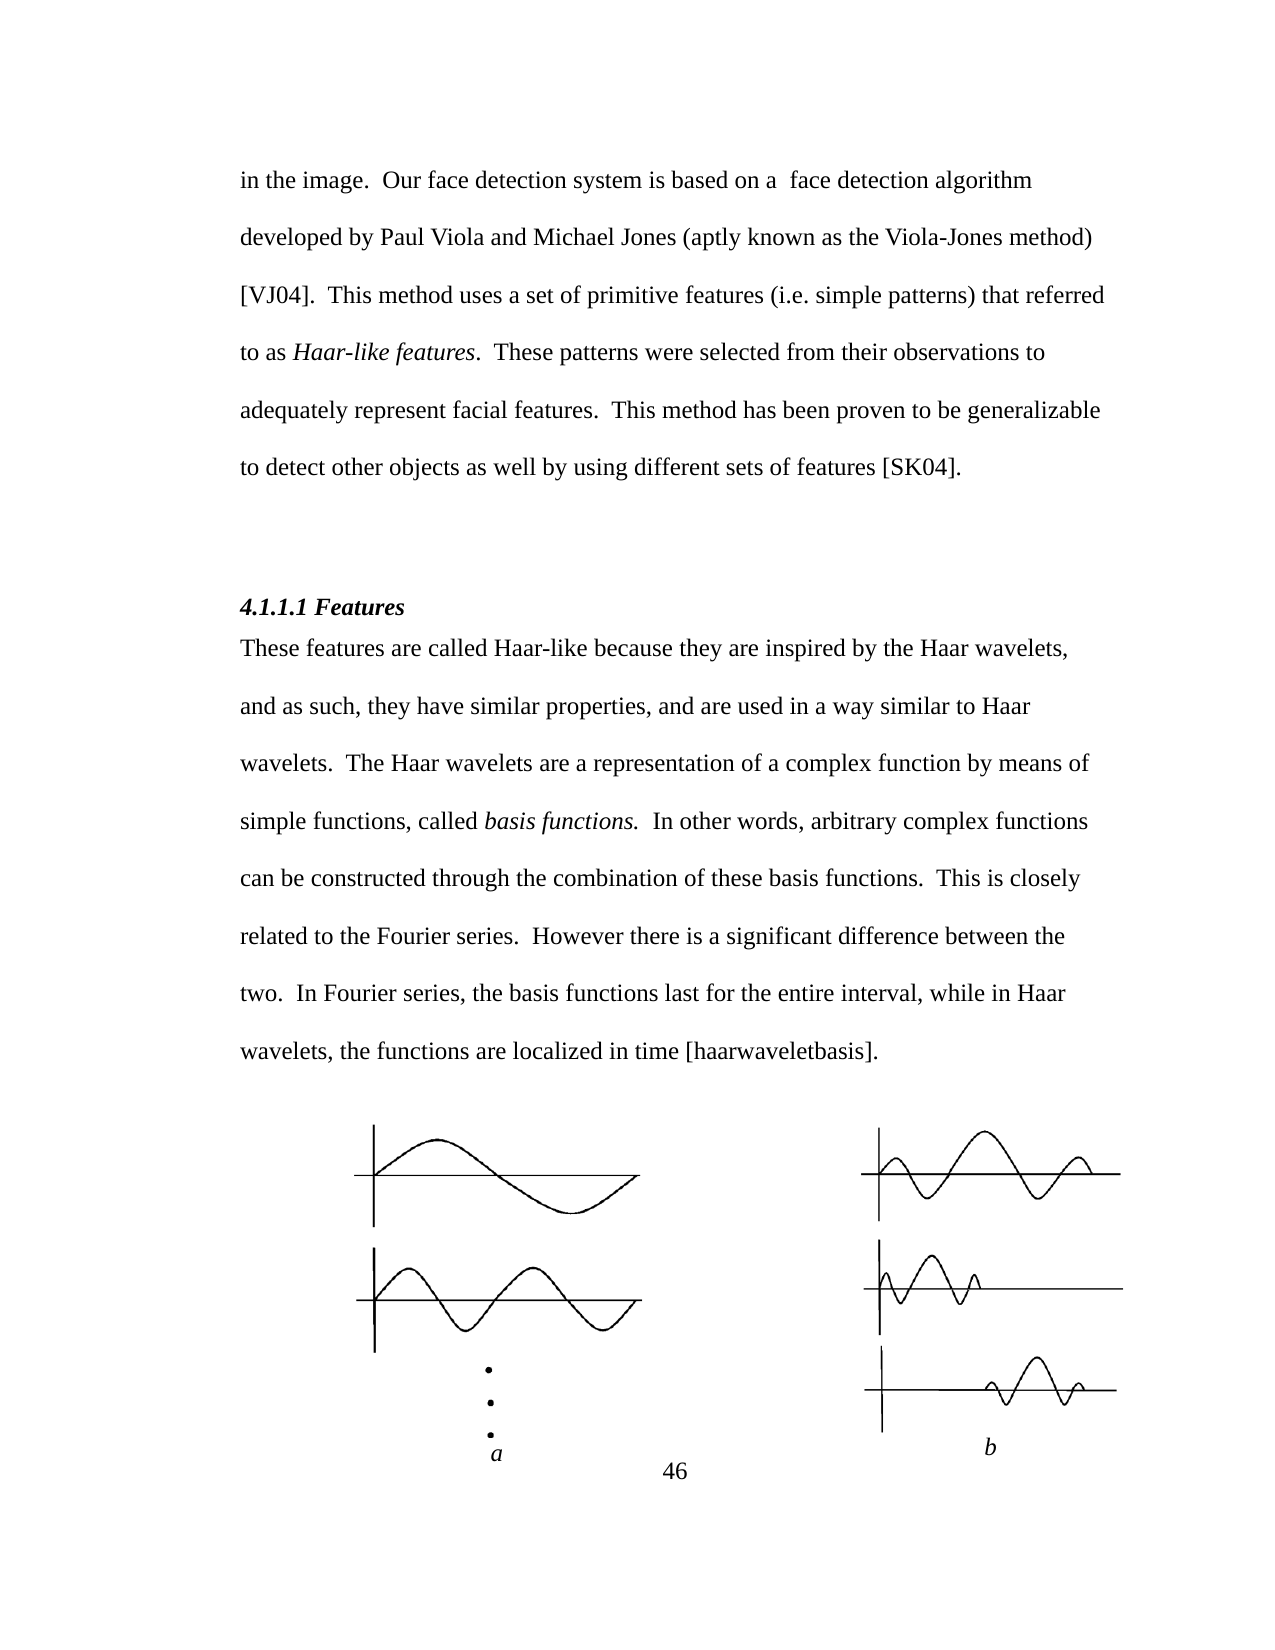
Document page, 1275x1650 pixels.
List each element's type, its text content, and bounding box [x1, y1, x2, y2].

text a [354, 1438, 642, 1466]
subtitle 4.1.1.1 Features [240, 592, 1110, 621]
text b [860, 1433, 1123, 1461]
picture [860, 1126, 1124, 1433]
text These features are called Haar-like because they are inspired by the Haar wavelets, and as such, they have similar properties, and are used in a way similar to Haar wavelets. The Haar wavelets are a representation of a complex function by means of simple functions, called basis functions. In other words, arbitrary complex functions can be constructed through the combination of these basis functions. This is closely related to the Fourier series. However there is a significant difference between the two. In Fourier series, the basis functions last for the entire interval, while in Haar wavelets, the functions are localized in time [haarwaveletbasis]. [240, 633, 1110, 1064]
picture [353, 1123, 643, 1438]
text in the image. Our face detection system is based on a face detection algorithm developed by Paul Viola and Michael Jones (aptly known as the Viola-Jones method) [VJ04]. This method uses a set of primitive features (i.e. simple patterns) that referred to as Haar-like features. These patterns were selected from their observations to adequately represent facial features. This method has been proven to be generalizable to detect other objects as well by using different sets of features [SK04]. [240, 165, 1110, 481]
